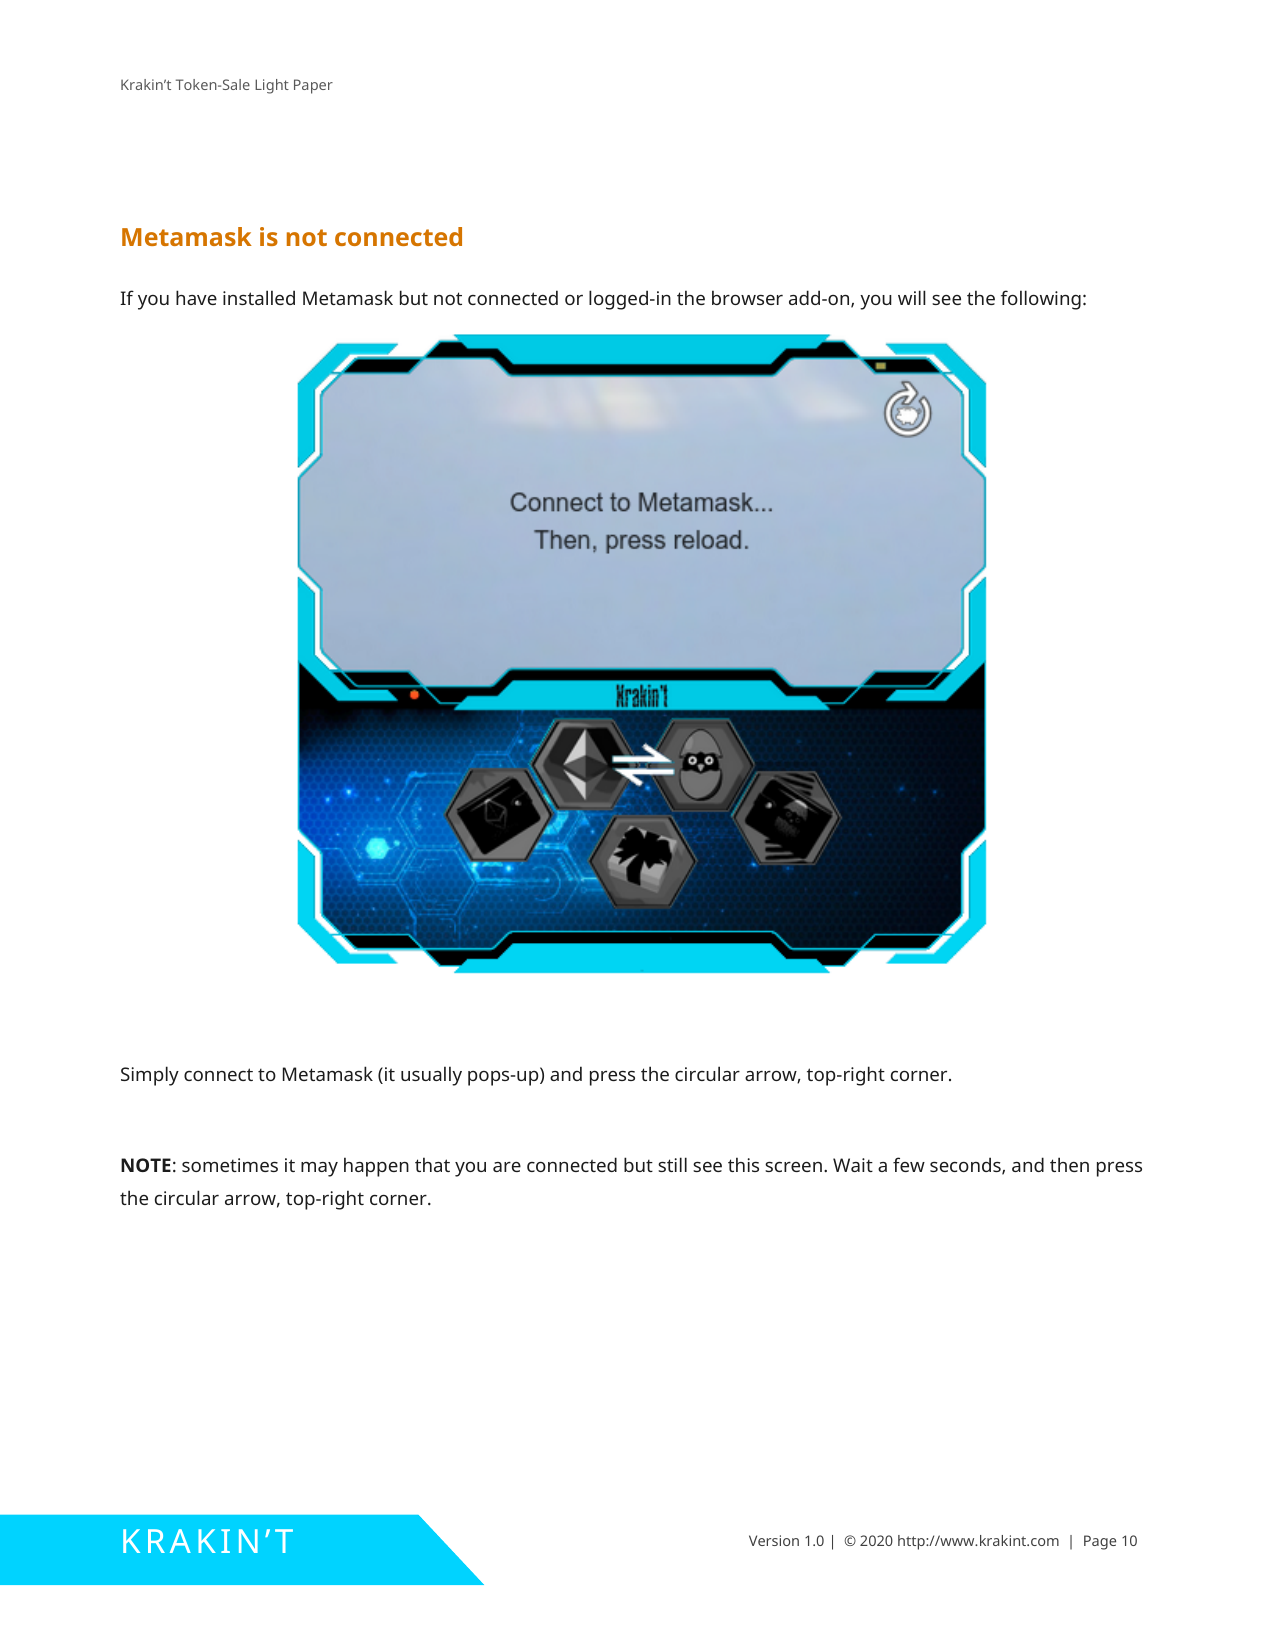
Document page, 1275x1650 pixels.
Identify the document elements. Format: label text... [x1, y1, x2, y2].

picture [284, 330, 991, 978]
text NOTE: sometimes it may happen that you are connected but still see this screen. Wait a few seconds, and then press the circular arrow, top-right corner. [120, 1152, 1155, 1211]
text Metamask is not connected [120, 220, 1155, 254]
text Simply connect to Metamask (it usually pops-up) and press the circular arrow, top-right corner. [120, 1061, 1155, 1086]
text If you have installed Metamask but not connected or logged-in the browser add-on, you will see the following: [120, 285, 1155, 311]
